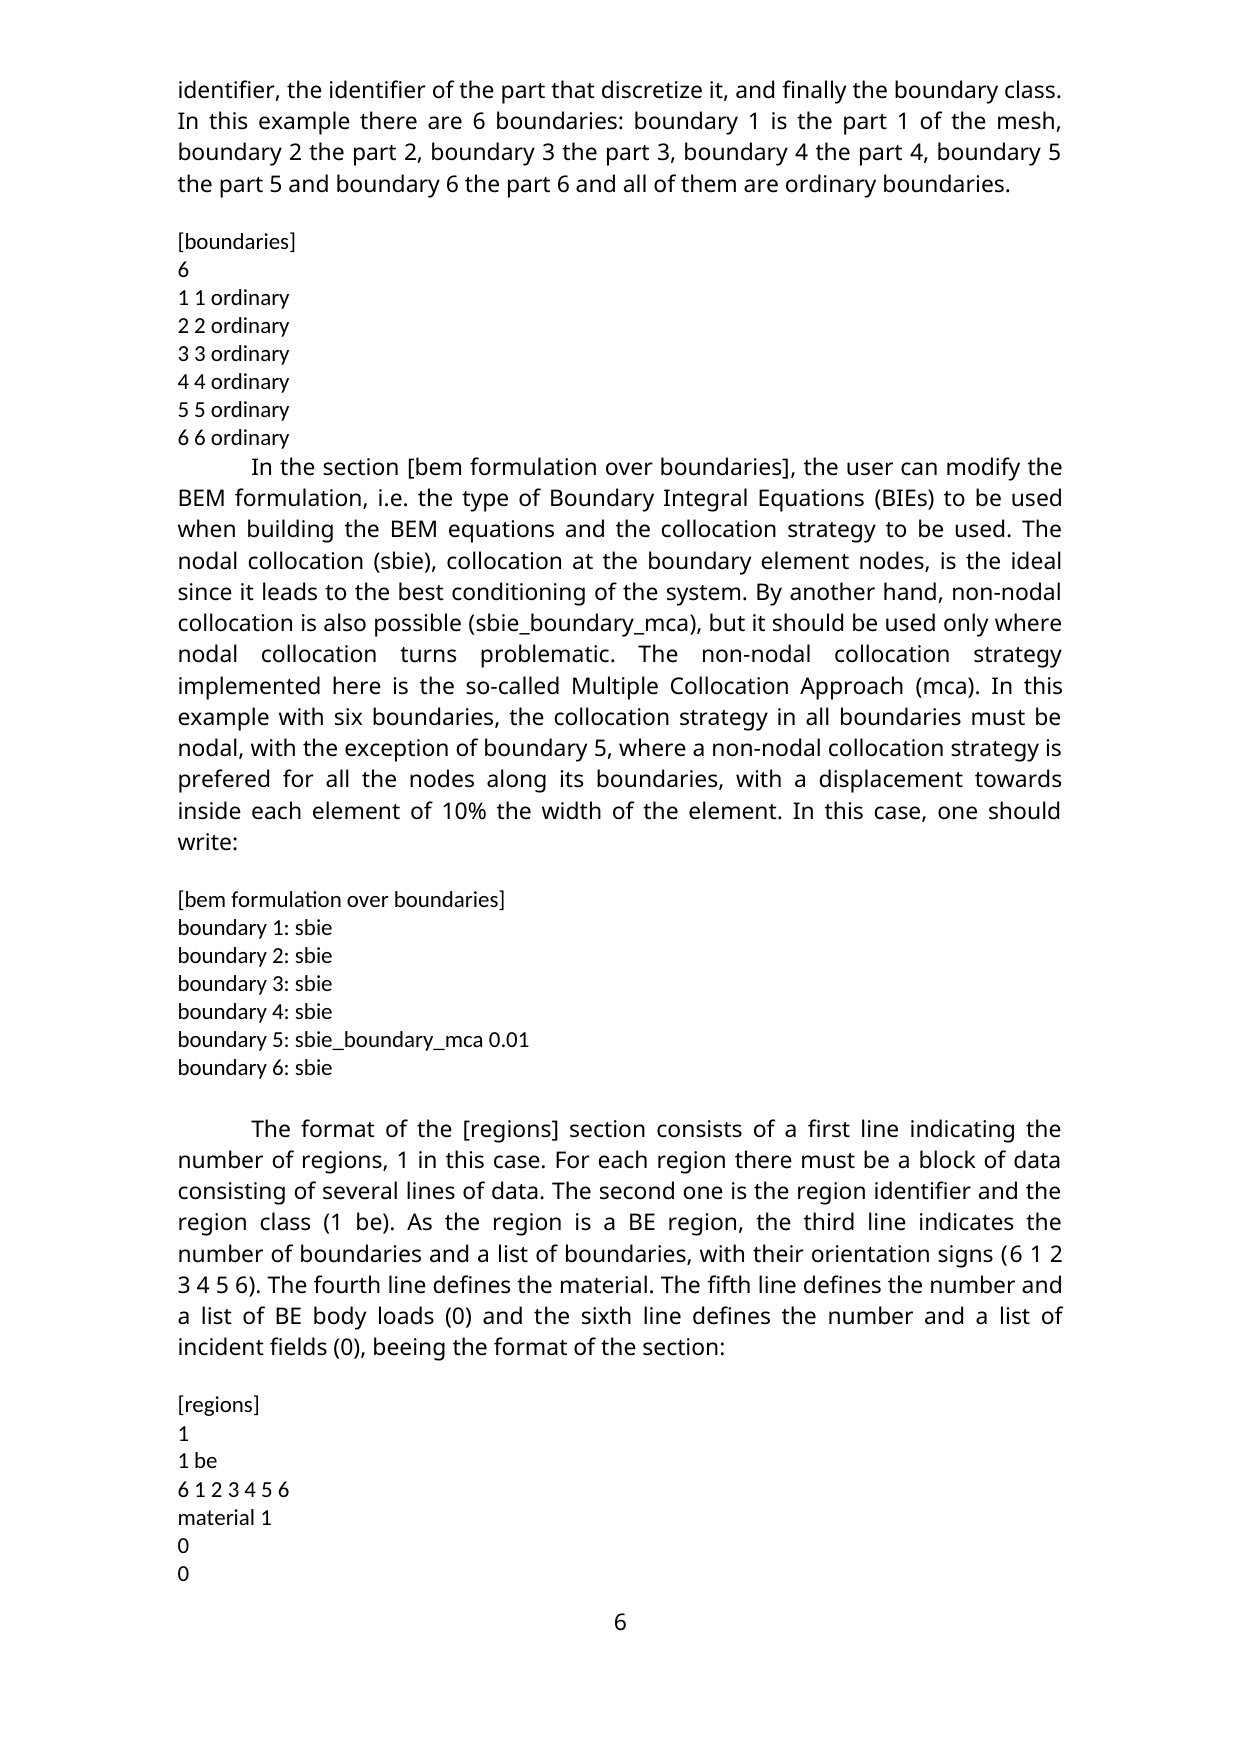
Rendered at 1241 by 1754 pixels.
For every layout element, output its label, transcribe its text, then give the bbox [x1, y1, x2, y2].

text boundary 1: sbie [177, 913, 1063, 941]
text boundary 5: sbie_boundary_mca 0.01 [177, 1025, 1063, 1053]
text 0 [177, 1531, 1063, 1559]
text [boundaries] [177, 227, 1063, 255]
text [regions] [177, 1391, 1063, 1419]
text The format of the [regions] section consists of a first line indicating the number of regions, 1 in this case. For each region there must be a block of data consisting of several lines of data. The second one is the region identifier and the region class (1 be). As the region is a BE region, the third line indicates the number of boundaries and a list of boundaries, with their orientation signs (6 1 2 3 4 5 6). The fourth line defines the material. The fifth line defines the number and a list of BE body loads (0) and the sixth line defines the number and a list of incident fields (0), beeing the format of the section: [177, 1113, 1063, 1363]
text identifier, the identifier of the part that discretize it, and finally the boundary class. In this example there are 6 boundaries: boundary 1 is the part 1 of the mesh, boundary 2 the part 2, boundary 3 the part 3, boundary 4 the part 4, boundary 5 the part 5 and boundary 6 the part 6 and all of them are ordinary boundaries. [177, 74, 1063, 199]
text 6 6 ordinary [177, 423, 1063, 451]
text 1 be [177, 1447, 1063, 1475]
text boundary 6: sbie [177, 1053, 1063, 1081]
text 6 1 2 3 4 5 6 [177, 1475, 1063, 1503]
text [bem formulation over boundaries] [177, 885, 1063, 913]
text 0 [177, 1559, 1063, 1587]
text boundary 3: sbie [177, 969, 1063, 997]
text boundary 2: sbie [177, 941, 1063, 969]
text material 1 [177, 1503, 1063, 1531]
text 1 1 ordinary [177, 283, 1063, 311]
text 3 3 ordinary [177, 339, 1063, 367]
text 2 2 ordinary [177, 311, 1063, 339]
text 1 [177, 1419, 1063, 1447]
text In the section [bem formulation over boundaries], the user can modify the BEM formulation, i.e. the type of Boundary Integral Equations (BIEs) to be used when building the BEM equations and the collocation strategy to be used. The nodal collocation (sbie), collocation at the boundary element nodes, is the ideal since it leads to the best conditioning of the system. By another hand, non-nodal collocation is also possible (sbie_boundary_mca), but it should be used only where nodal collocation turns problematic. The non-nodal collocation strategy implemented here is the so-called Multiple Collocation Approach (mca). In this example with six boundaries, the collocation strategy in all boundaries must be nodal, with the exception of boundary 5, where a non-nodal collocation strategy is prefered for all the nodes along its boundaries, with a displacement towards inside each element of 10% the width of the element. In this case, one should write: [177, 451, 1063, 857]
text 4 4 ordinary [177, 367, 1063, 395]
text boundary 4: sbie [177, 997, 1063, 1025]
text 5 5 ordinary [177, 395, 1063, 423]
text 6 [177, 255, 1063, 283]
